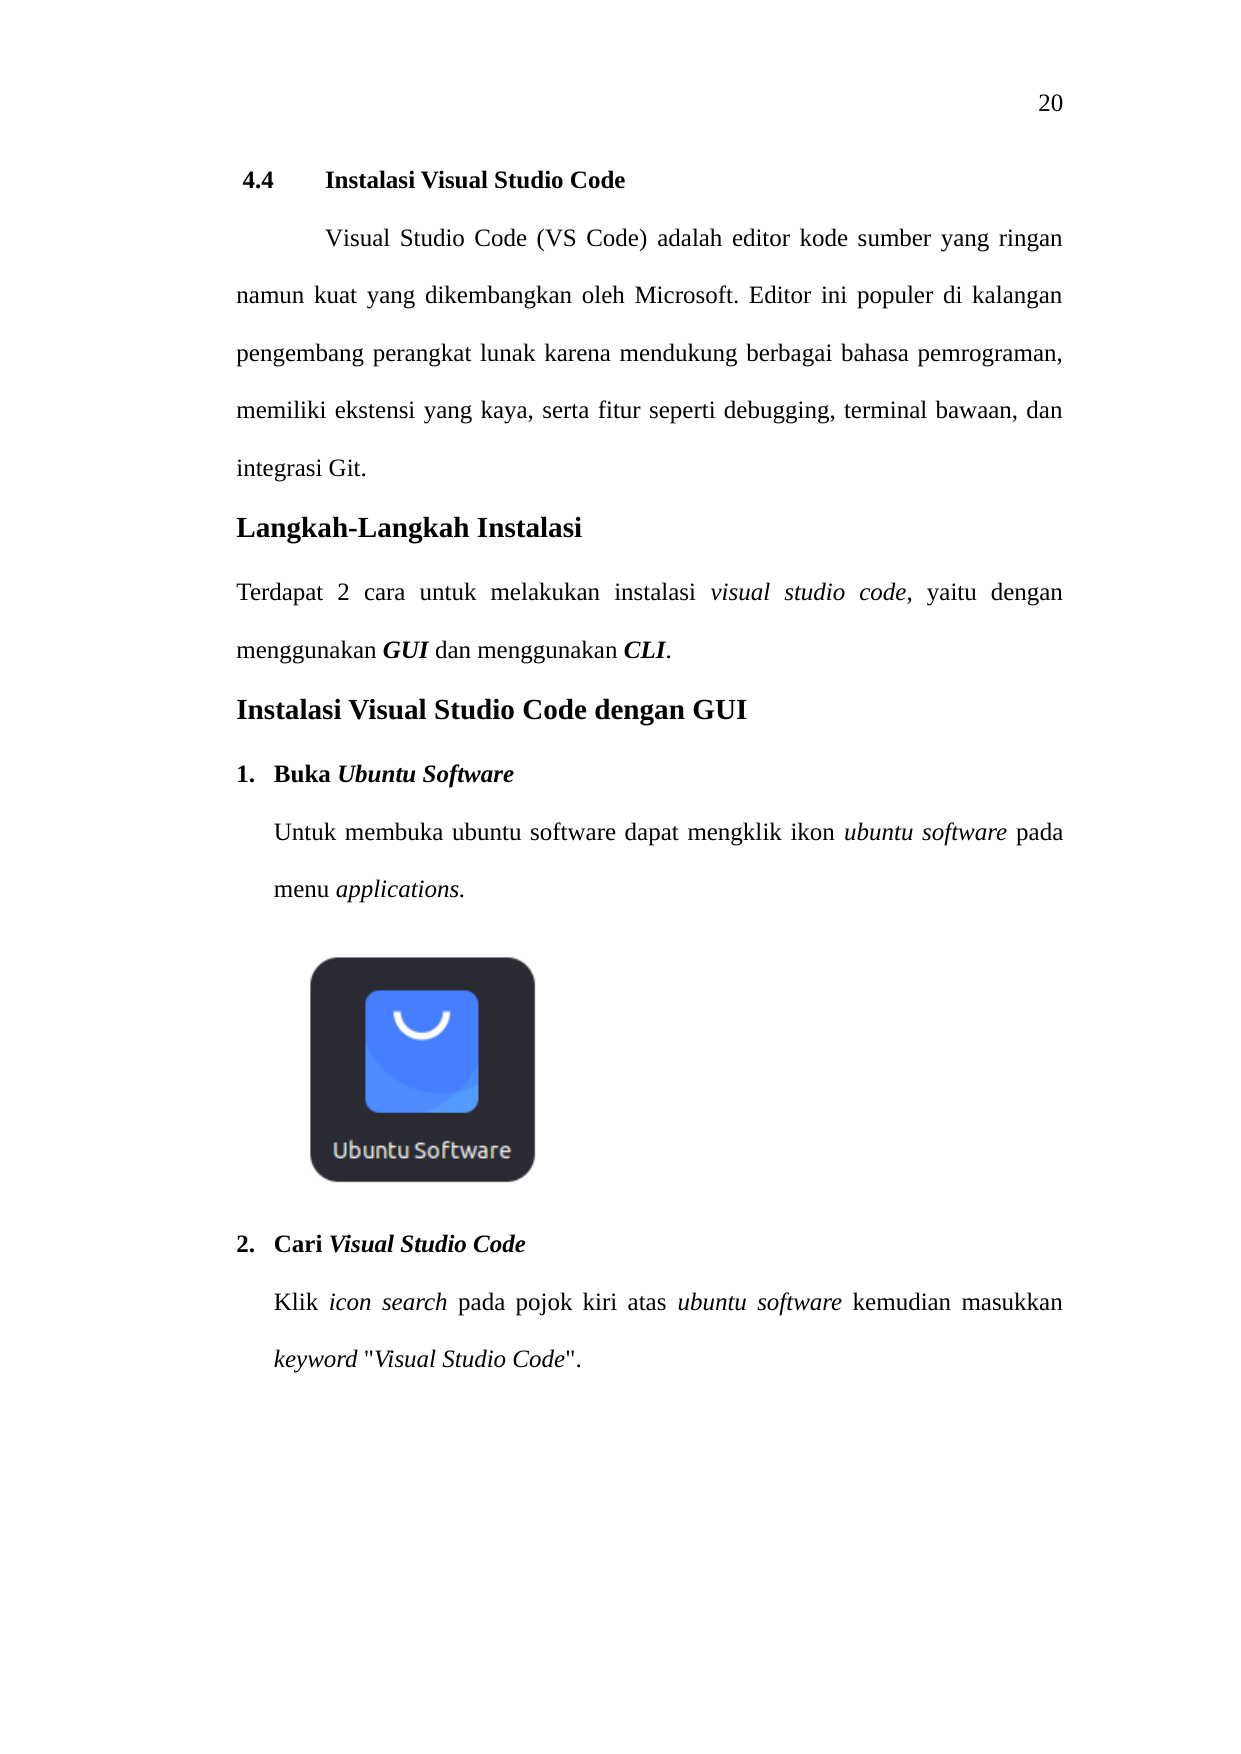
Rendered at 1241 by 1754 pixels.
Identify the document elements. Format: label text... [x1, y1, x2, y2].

text Instalasi Visual Studio Code dengan GUI [236, 692, 1063, 726]
subtitle Instalasi Visual Studio Code [236, 165, 1063, 194]
list Buka Ubuntu Software [236, 759, 1063, 788]
text Visual Studio Code (VS Code) adalah editor kode sumber yang ringan namun kuat yang dikembangkan oleh Microsoft. Editor ini populer di kalangan pengembang perangkat lunak karena mendukung berbagai bahasa pemrograman, memiliki ekstensi yang kaya, serta fitur seperti debugging, terminal bawaan, dan integrasi Git. [236, 223, 1063, 482]
picture [273, 932, 576, 1201]
text Terdapat 2 cara untuk melakukan instalasi visual studio code, yaitu dengan menggunakan GUI dan menggunakan CLI. [236, 577, 1063, 664]
list Cari Visual Studio Code [236, 1229, 1063, 1258]
list Klik icon search pada pojok kiri atas ubuntu software kemudian masukkan keyword "Visual Studio Code". [236, 1287, 1063, 1373]
text Langkah-Langkah Instalasi [236, 510, 1063, 544]
list Untuk membuka ubuntu software dapat mengklik ikon ubuntu software pada menu applications. [236, 817, 1063, 903]
